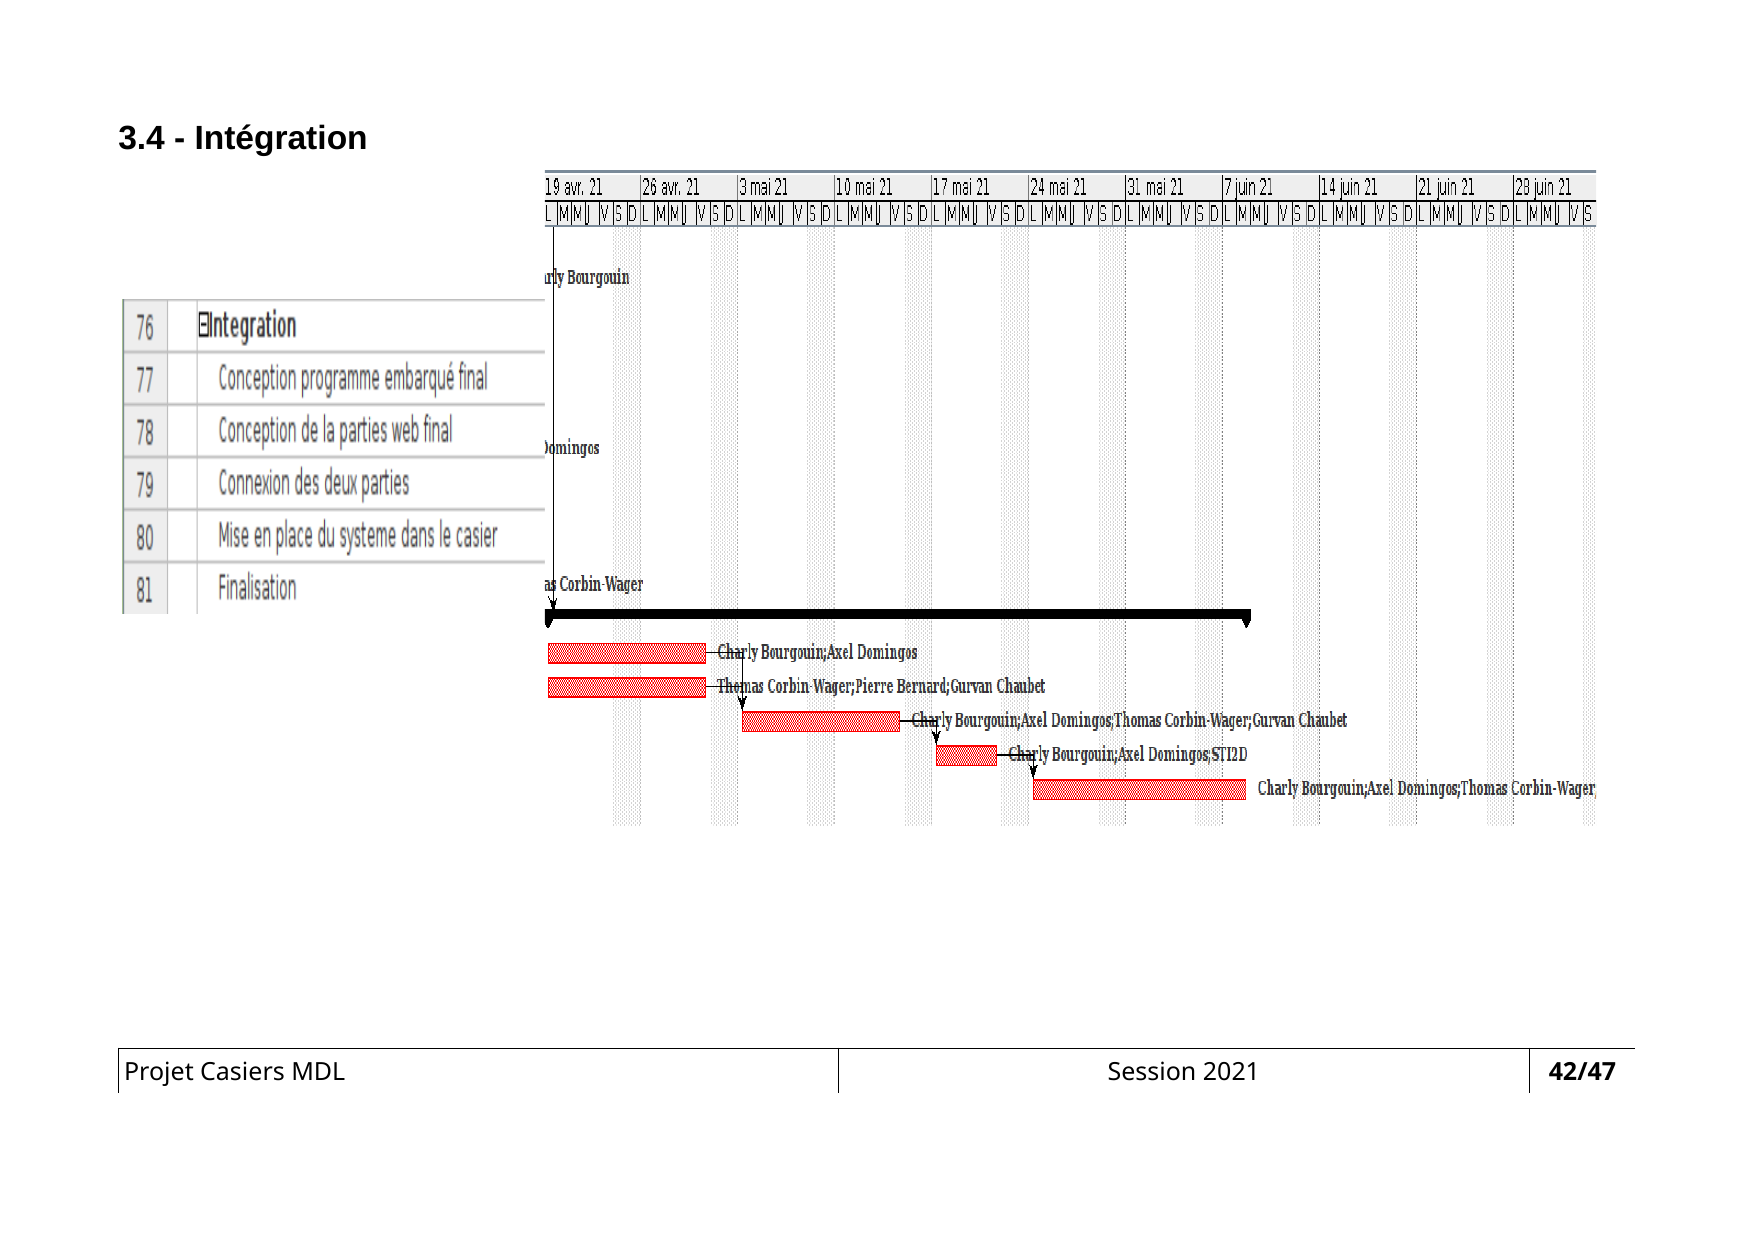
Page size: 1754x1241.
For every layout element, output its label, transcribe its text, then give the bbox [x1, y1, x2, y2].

picture [122, 170, 1597, 826]
subtitle 3.4 - Intégration [118, 118, 1636, 157]
